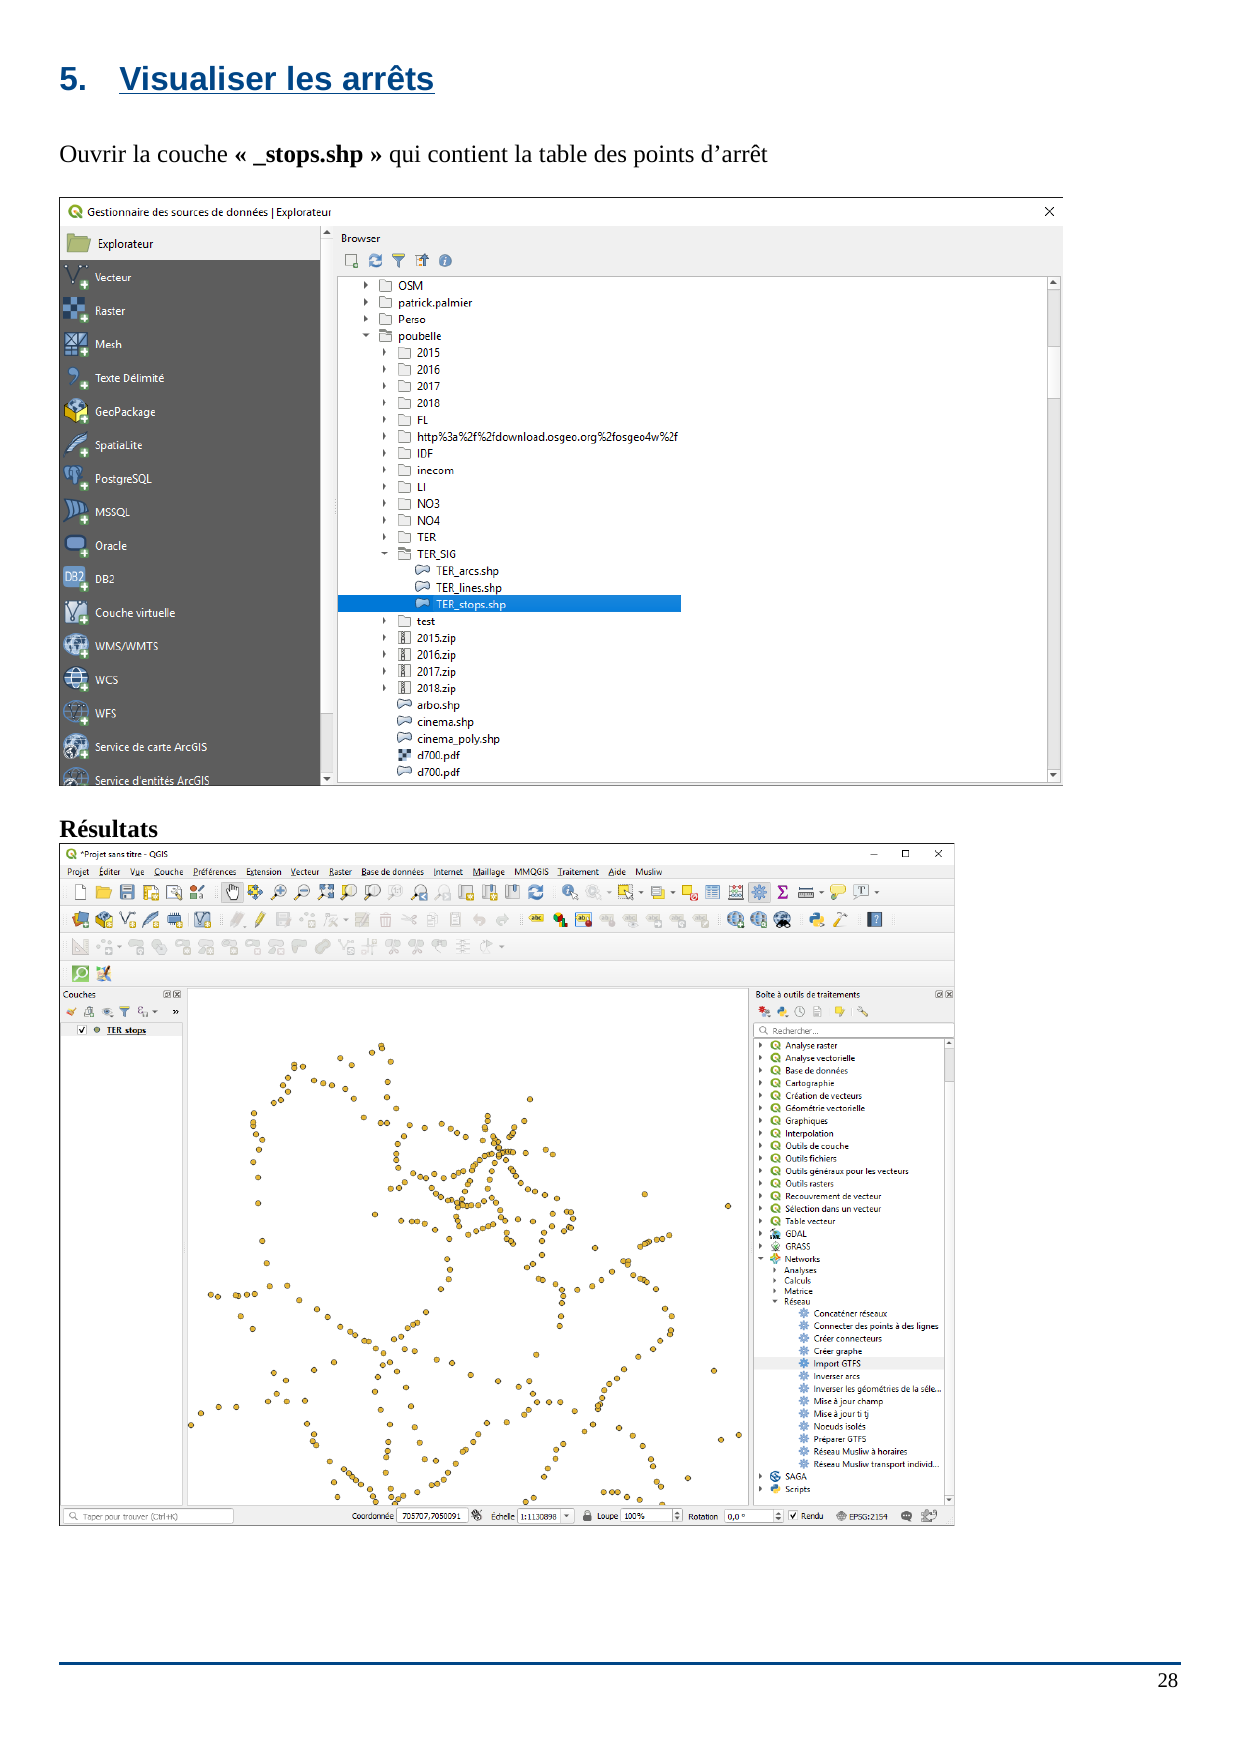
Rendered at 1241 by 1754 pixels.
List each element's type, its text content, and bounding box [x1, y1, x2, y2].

text Ouvrir la couche « _stops.shp » qui contient la table des points d’arrêt [59, 139, 1181, 168]
picture [59, 843, 955, 1526]
picture [59, 197, 1063, 786]
text Résultats [59, 814, 1181, 843]
subtitle Visualiser les arrêts [59, 59, 1181, 98]
